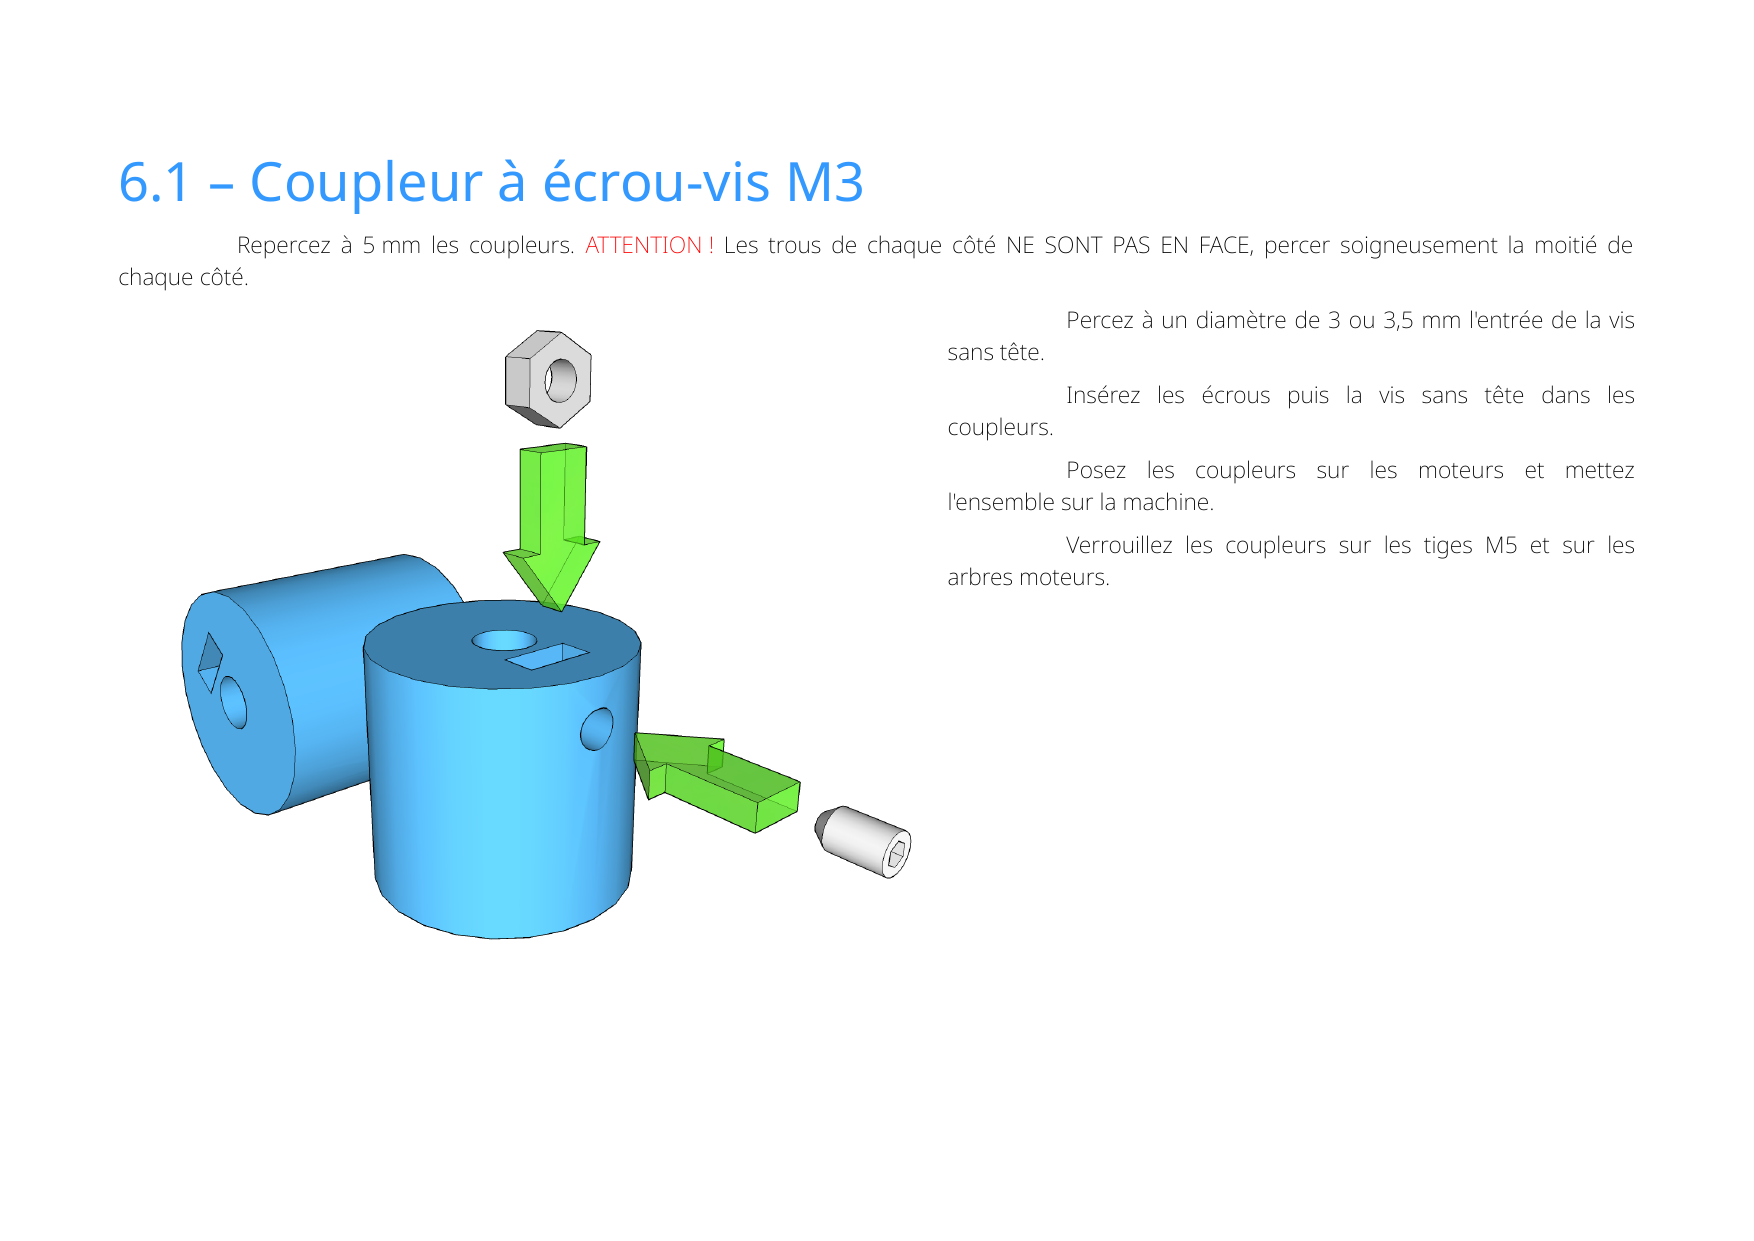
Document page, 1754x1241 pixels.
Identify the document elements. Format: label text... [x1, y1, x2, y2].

text Repercez à 5 mm les coupleurs. ATTENTION ! Les trous de chaque côté NE SONT PAS EN FACE, percer soigneusement la moitié de chaque côté. [118, 229, 1636, 292]
text Insérez les écrous puis la vis sans tête dans les coupleurs. [948, 379, 1636, 442]
picture [80, 320, 948, 979]
subtitle 6.1 – Coupleur à écrou-vis M3 [118, 143, 1636, 217]
text Percez à un diamètre de 3 ou 3,5 mm l'entrée de la vis sans tête. [118, 304, 1636, 367]
text Verrouillez les coupleurs sur les tiges M5 et sur les arbres moteurs. [948, 529, 1636, 592]
